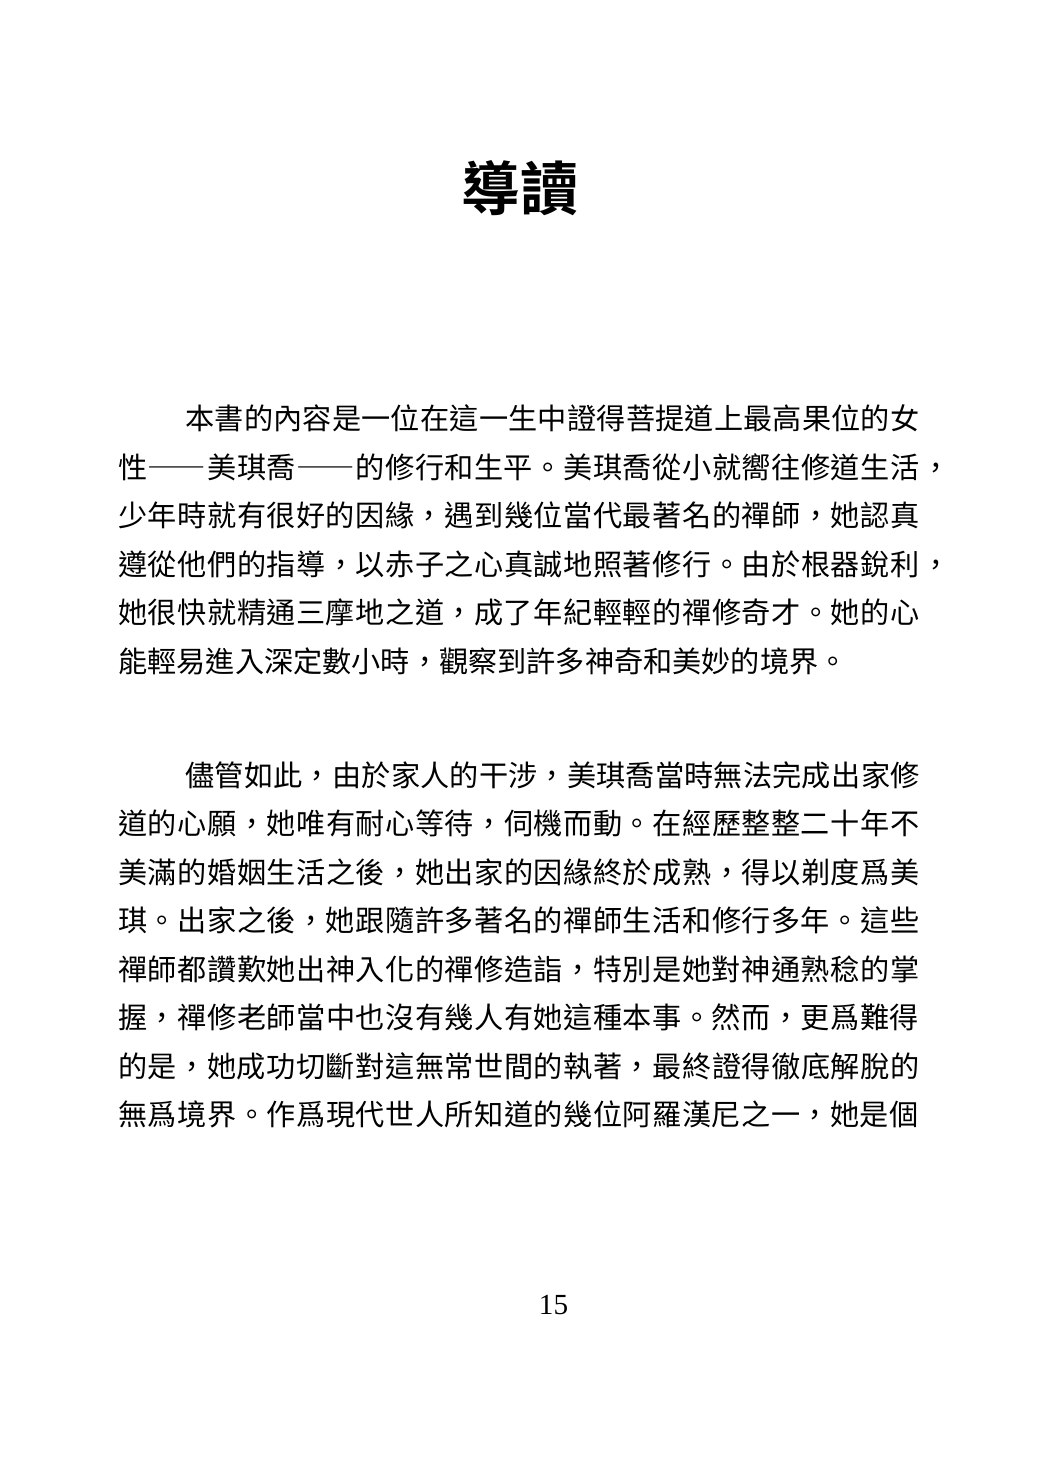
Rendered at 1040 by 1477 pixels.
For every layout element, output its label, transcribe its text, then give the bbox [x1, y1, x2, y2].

text 本書的內容是一位在這一生中證得菩提道上最高果位的女性——美琪喬——的修行和生平。美琪喬從小就嚮往修道生活，少年時就有很好的因緣，遇到幾位當代最著名的禪師，她認真遵從他們的指導，以赤子之心真誠地照著修行。由於根器銳利，她很快就精通三摩地之道，成了年紀輕輕的禪修奇才。她的心能輕易進入深定數小時，觀察到許多神奇和美妙的境界。 [118, 396, 921, 681]
subtitle 導讀 [118, 143, 921, 228]
text 儘管如此，由於家人的干涉，美琪喬當時無法完成出家修道的心願，她唯有耐心等待，伺機而動。在經歷整整二十年不美滿的婚姻生活之後，她出家的因緣終於成熟，得以剃度爲美琪。出家之後，她跟隨許多著名的禪師生活和修行多年。這些禪師都讚歎她出神入化的禪修造詣，特別是她對神通熟稔的掌握，禪修老師當中也沒有幾人有她這種本事。然而，更爲難得的是，她成功切斷對這無常世間的執著，最終證得徹底解脫的無爲境界。作爲現代世人所知道的幾位阿羅漢尼之一，她是個 [118, 752, 921, 1134]
